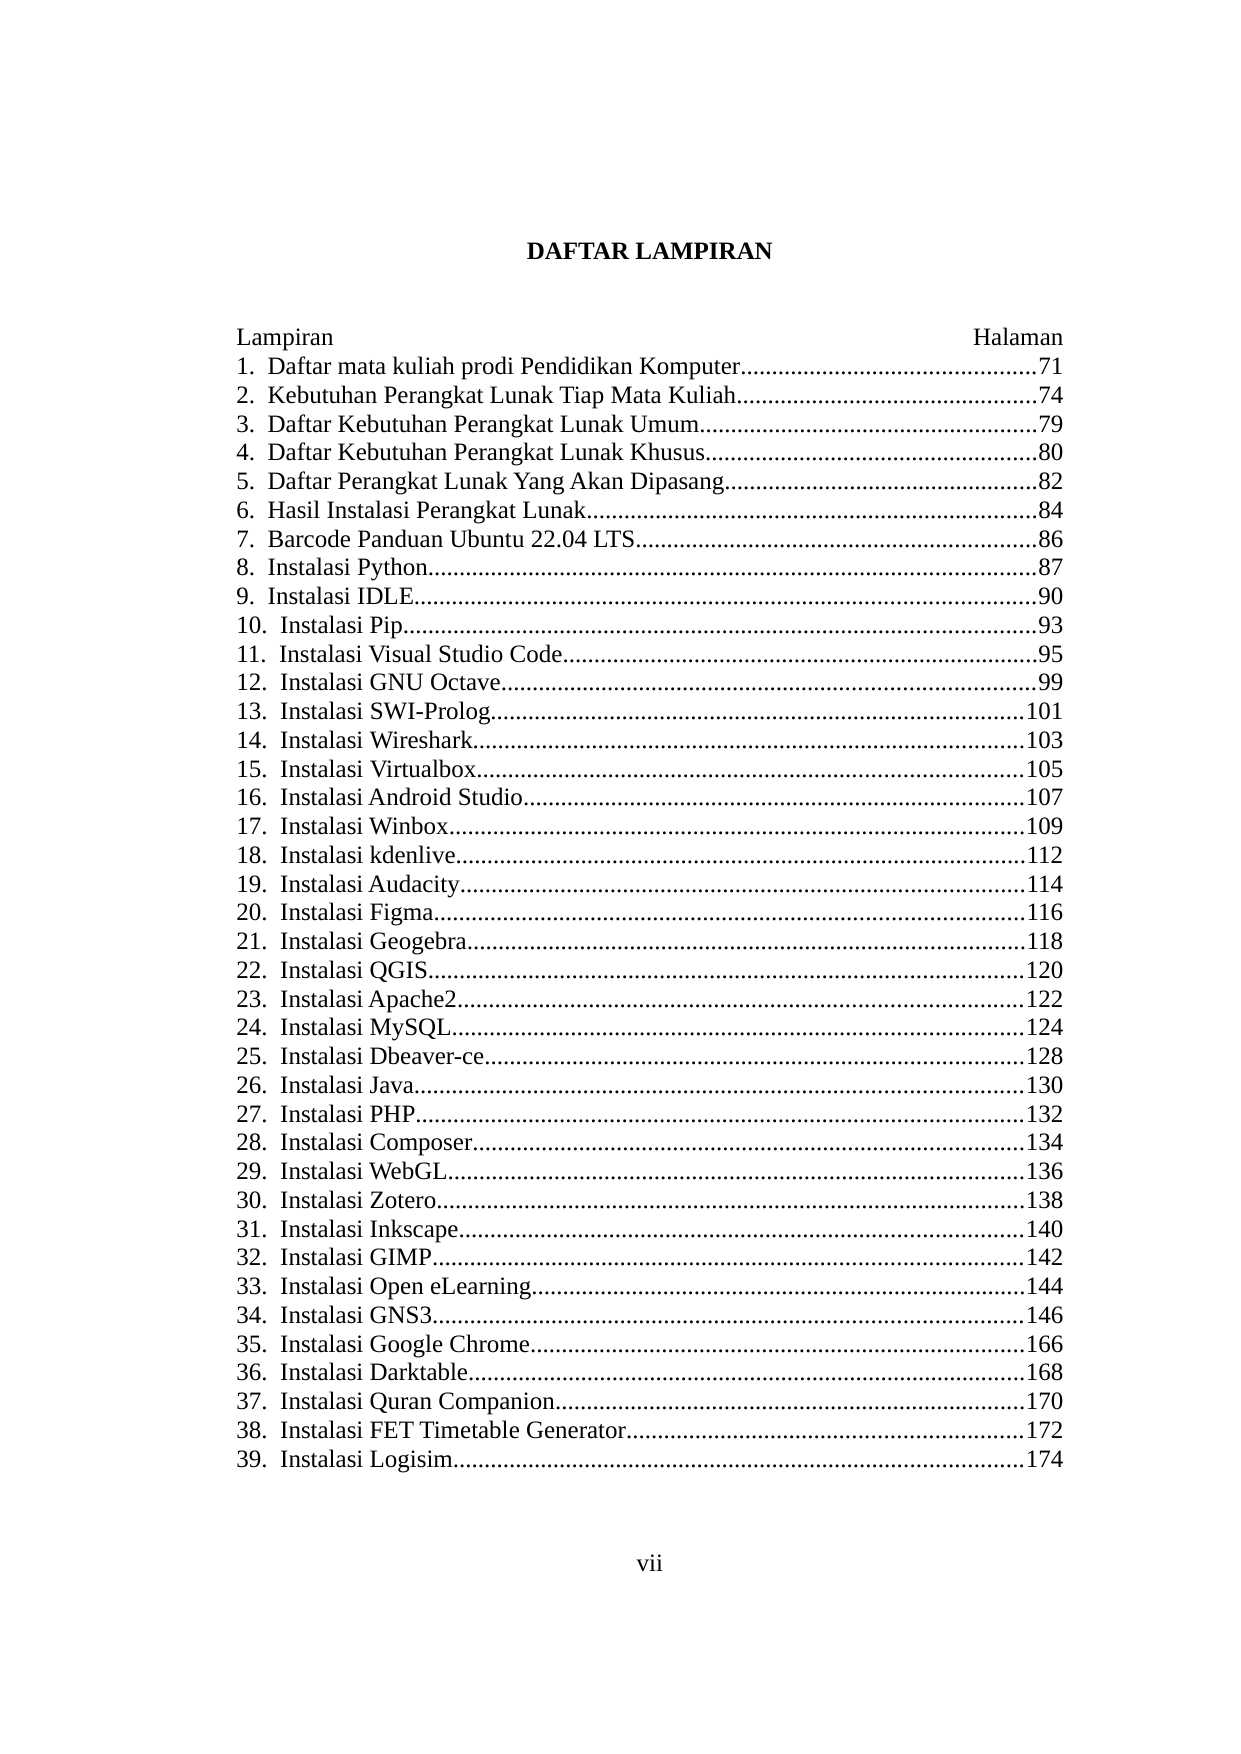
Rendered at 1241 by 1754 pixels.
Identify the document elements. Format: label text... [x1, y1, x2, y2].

text 18. Instalasi kdenlive 112 [236, 840, 1063, 869]
text 39. Instalasi Logisim 174 [236, 1444, 1063, 1472]
text 17. Instalasi Winbox 109 [236, 811, 1063, 840]
text 4. Daftar Kebutuhan Perangkat Lunak Khusus 80 [236, 437, 1063, 466]
text 20. Instalasi Figma 116 [236, 897, 1063, 926]
table_header Lampiran [236, 323, 649, 351]
text 10. Instalasi Pip 93 [236, 610, 1063, 639]
text 36. Instalasi Darktable 168 [236, 1357, 1063, 1386]
text 38. Instalasi FET Timetable Generator 172 [236, 1415, 1063, 1444]
text 2. Kebutuhan Perangkat Lunak Tiap Mata Kuliah 74 [236, 380, 1063, 409]
text 3. Daftar Kebutuhan Perangkat Lunak Umum 79 [236, 409, 1063, 437]
text 37. Instalasi Quran Companion 170 [236, 1386, 1063, 1415]
subtitle DAFTAR LAMPIRAN [236, 236, 1063, 265]
text 28. Instalasi Composer 134 [236, 1127, 1063, 1156]
text 11. Instalasi Visual Studio Code 95 [236, 639, 1063, 667]
text 15. Instalasi Virtualbox 105 [236, 754, 1063, 782]
text 8. Instalasi Python 87 [236, 552, 1063, 581]
text 34. Instalasi GNS3 146 [236, 1300, 1063, 1329]
text 14. Instalasi Wireshark 103 [236, 725, 1063, 754]
text 9. Instalasi IDLE 90 [236, 581, 1063, 610]
table_header Halaman [650, 323, 1063, 351]
text 23. Instalasi Apache2 122 [236, 984, 1063, 1012]
text 33. Instalasi Open eLearning 144 [236, 1271, 1063, 1300]
text 19. Instalasi Audacity 114 [236, 869, 1063, 897]
text 7. Barcode Panduan Ubuntu 22.04 LTS 86 [236, 524, 1063, 552]
text 16. Instalasi Android Studio 107 [236, 782, 1063, 811]
text 1. Daftar mata kuliah prodi Pendidikan Komputer 71 [236, 351, 1063, 380]
text 27. Instalasi PHP 132 [236, 1099, 1063, 1127]
text 24. Instalasi MySQL 124 [236, 1012, 1063, 1041]
text 31. Instalasi Inkscape 140 [236, 1214, 1063, 1242]
text 26. Instalasi Java 130 [236, 1070, 1063, 1099]
text 30. Instalasi Zotero 138 [236, 1185, 1063, 1214]
text 5. Daftar Perangkat Lunak Yang Akan Dipasang 82 [236, 466, 1063, 495]
text 21. Instalasi Geogebra 118 [236, 926, 1063, 955]
text 12. Instalasi GNU Octave 99 [236, 667, 1063, 696]
text 22. Instalasi QGIS 120 [236, 955, 1063, 984]
text 35. Instalasi Google Chrome 166 [236, 1329, 1063, 1357]
text 6. Hasil Instalasi Perangkat Lunak 84 [236, 495, 1063, 524]
text 32. Instalasi GIMP 142 [236, 1242, 1063, 1271]
text 13. Instalasi SWI-Prolog 101 [236, 696, 1063, 725]
text 29. Instalasi WebGL 136 [236, 1156, 1063, 1185]
text 25. Instalasi Dbeaver-ce 128 [236, 1041, 1063, 1070]
